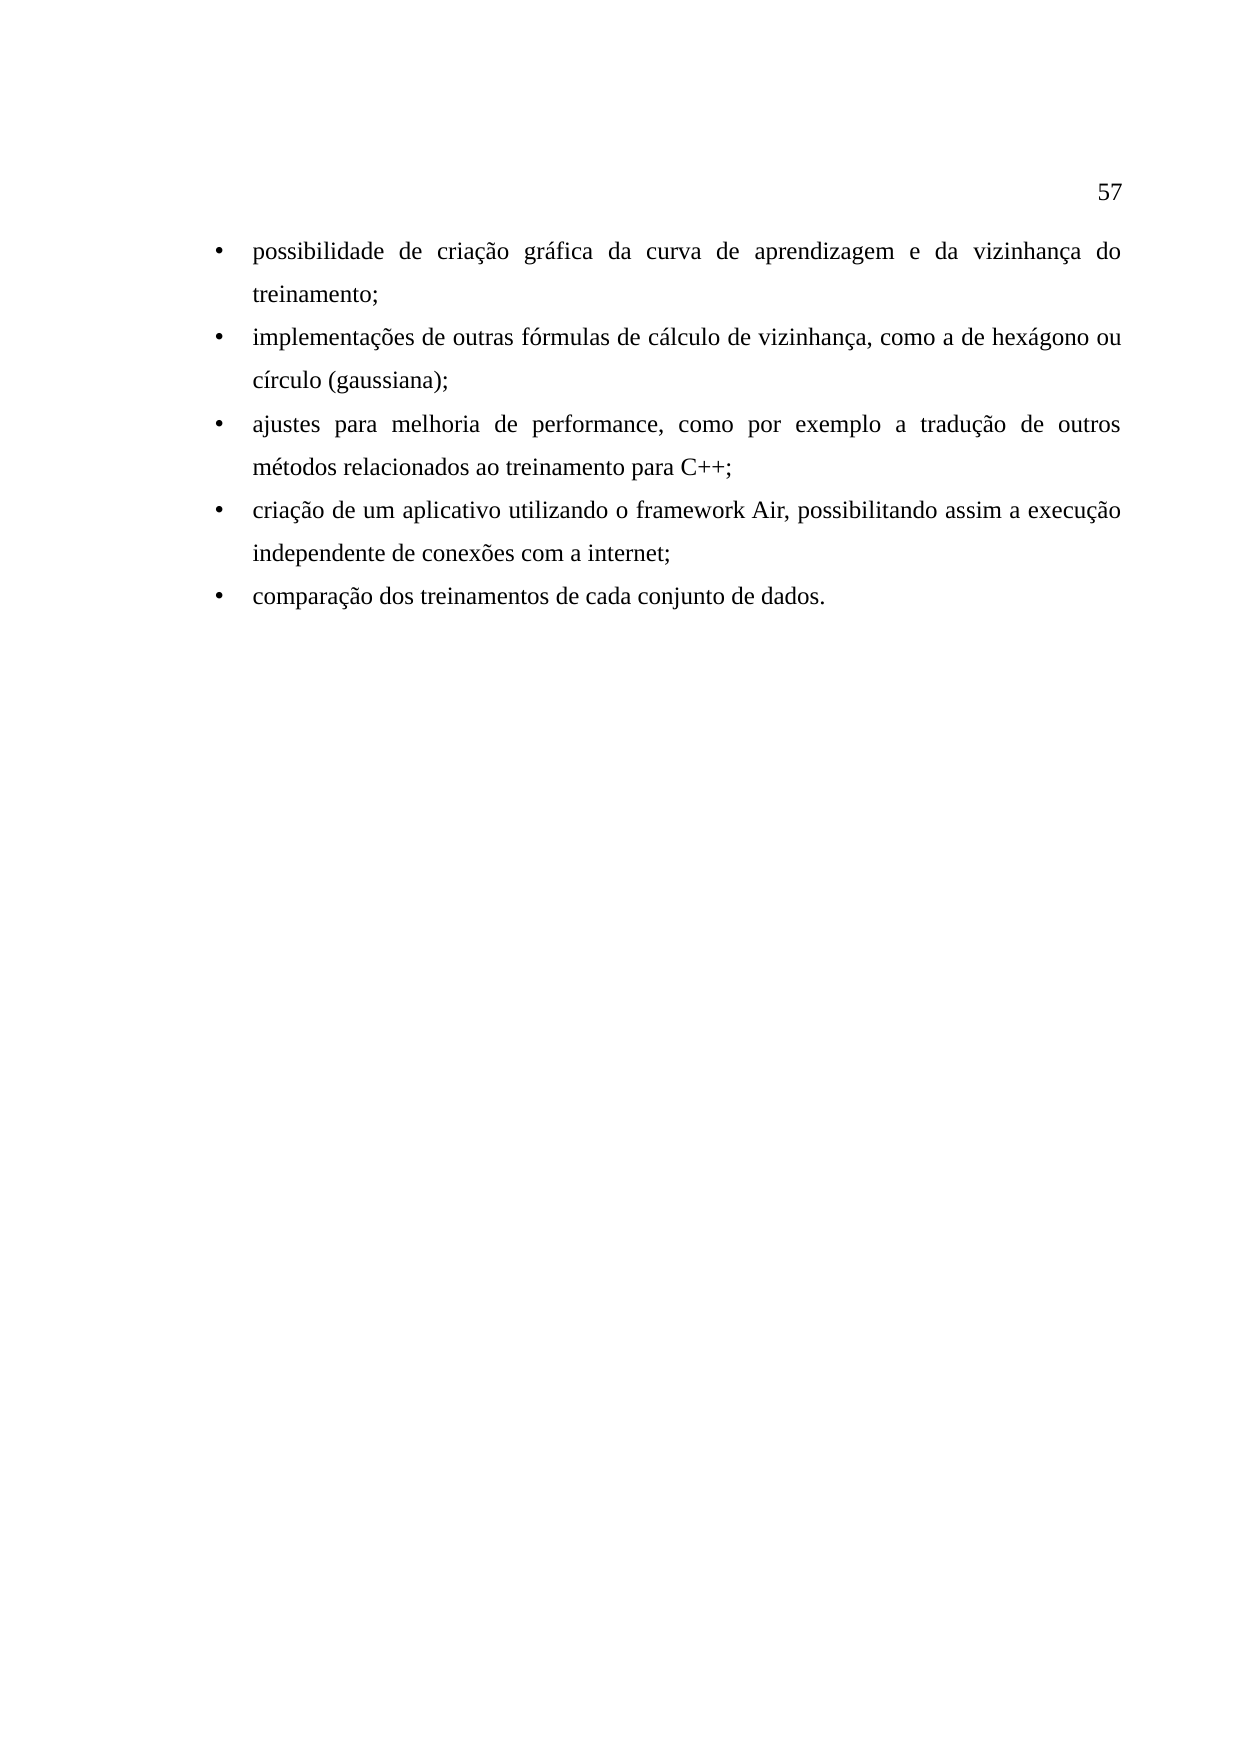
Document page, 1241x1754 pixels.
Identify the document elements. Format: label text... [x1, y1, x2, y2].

list comparação dos treinamentos de cada conjunto de dados. [215, 581, 1122, 610]
list implementações de outras fórmulas de cálculo de vizinhança, como a de hexágono ou círculo (gaussiana); [215, 322, 1122, 394]
list possibilidade de criação gráfica da curva de aprendizagem e da vizinhança do treinamento; [215, 236, 1122, 308]
list criação de um aplicativo utilizando o framework Air, possibilitando assim a execução independente de conexões com a internet; [215, 495, 1122, 567]
list ajustes para melhoria de performance, como por exemplo a tradução de outros métodos relacionados ao treinamento para C++; [215, 409, 1122, 481]
